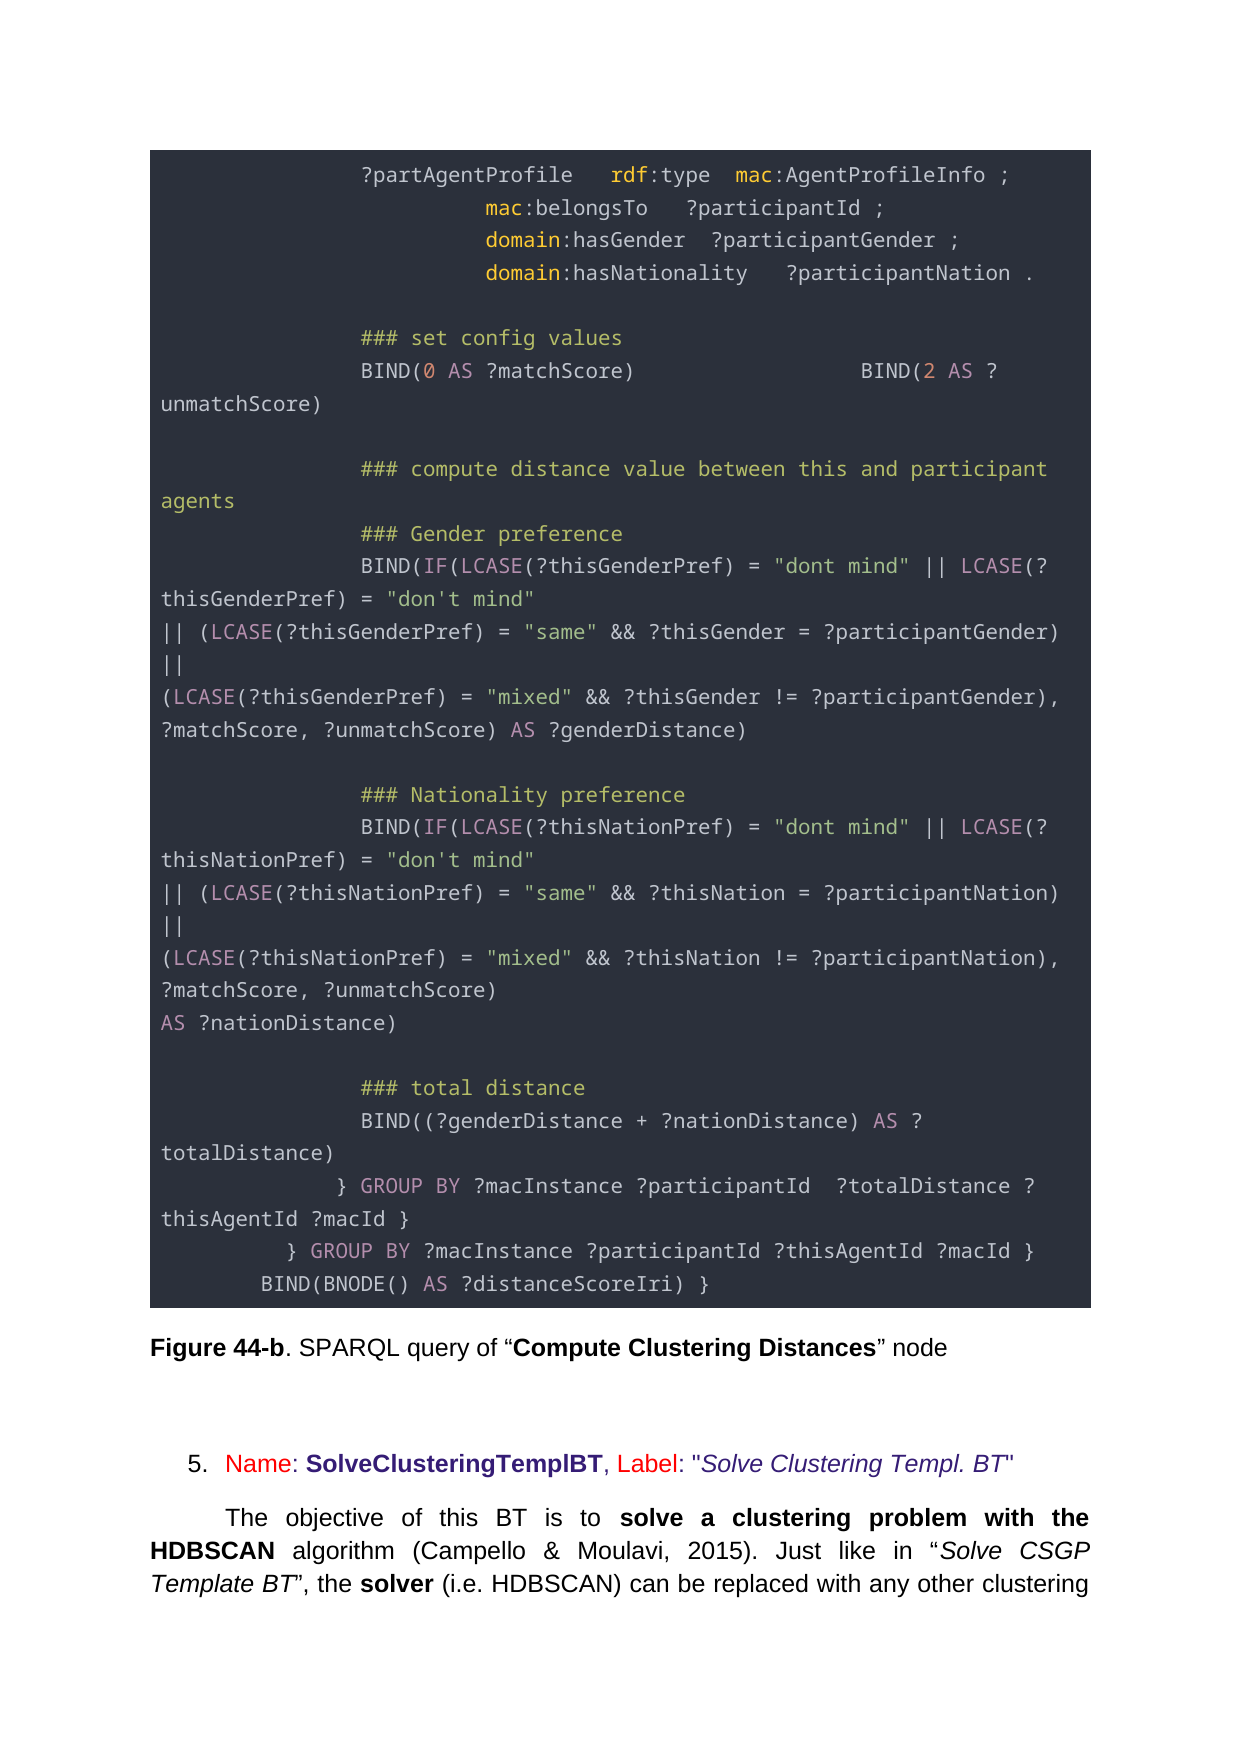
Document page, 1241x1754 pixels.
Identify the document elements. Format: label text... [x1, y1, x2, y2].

table_header ?partAgentProfile rdf:type mac:AgentProfileInfo ; mac:belongsTo ?participantId ; domain:hasGender ?participantGender ; domain:hasNationality ?participantNation . ### set config values BIND(0 AS ?matchScore) BIND(2 AS ?unmatchScore) ### compute distance value between this and participant agents ### Gender preference BIND(IF(LCASE(?thisGenderPref) = "dont mind" || LCASE(?thisGenderPref) = "don't mind" || (LCASE(?thisGenderPref) = "same" && ?thisGender = ?participantGender) || (LCASE(?thisGenderPref) = "mixed" && ?thisGender != ?participantGender), ?matchScore, ?unmatchScore) AS ?genderDistance) ### Nationality preference BIND(IF(LCASE(?thisNationPref) = "dont mind" || LCASE(?thisNationPref) = "don't mind" || (LCASE(?thisNationPref) = "same" && ?thisNation = ?participantNation) || (LCASE(?thisNationPref) = "mixed" && ?thisNation != ?participantNation), ?matchScore, ?unmatchScore) AS ?nationDistance) ### total distance BIND((?genderDistance + ?nationDistance) AS ?totalDistance) } GROUP BY ?macInstance ?participantId ?totalDistance ?thisAgentId ?macId } } GROUP BY ?macInstance ?participantId ?thisAgentId ?macId } BIND(BNODE() AS ?distanceScoreIri) } [150, 150, 1091, 1308]
list Name: SolveClusteringTemplBT, Label: "Solve Clustering Templ. BT" [187, 1449, 1090, 1478]
text Figure 44-b. SPARQL query of “Compute Clustering Distances” node [150, 1333, 1090, 1362]
text The objective of this BT is to solve a clustering problem with the HDBSCAN algorithm (Campello & Moulavi, 2015). Just like in “Solve CSGP Template BT”, the solver (i.e. HDBSCAN) can be replaced with any other clustering [150, 1503, 1090, 1597]
